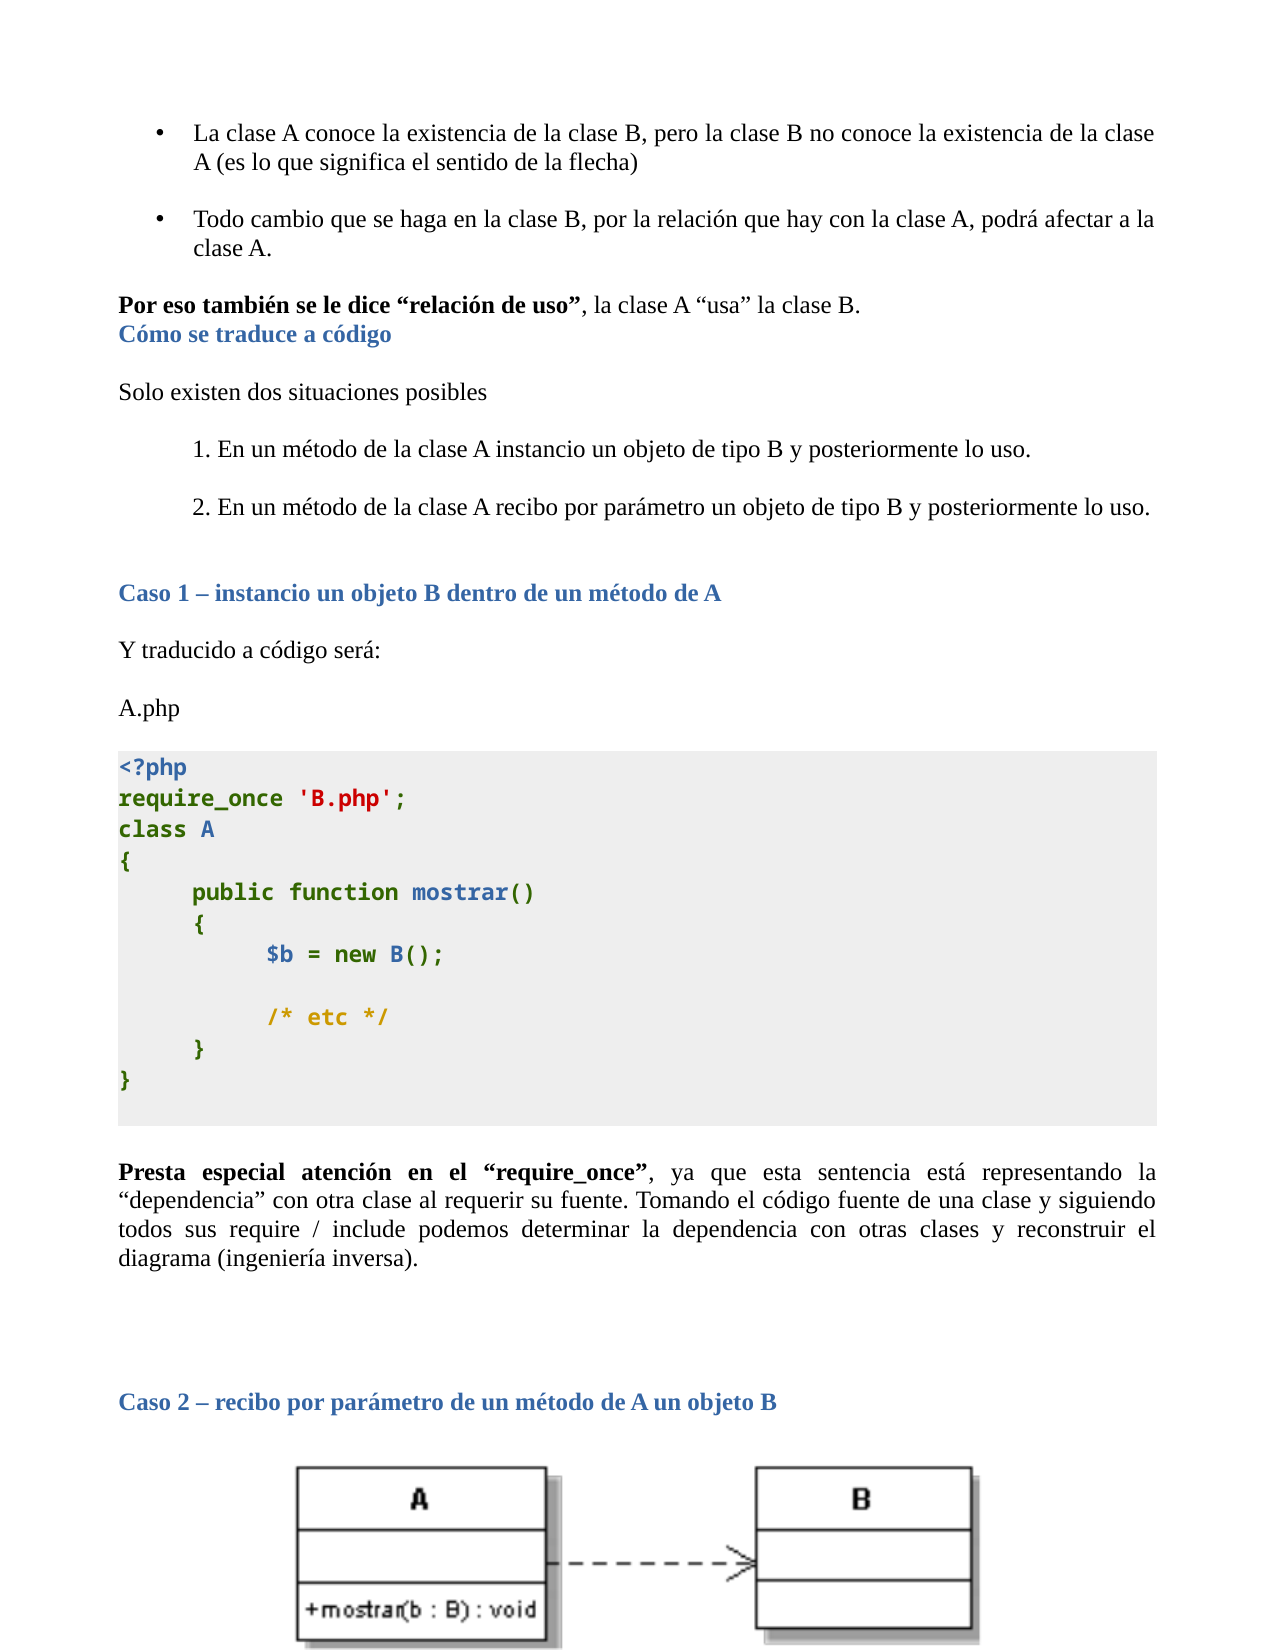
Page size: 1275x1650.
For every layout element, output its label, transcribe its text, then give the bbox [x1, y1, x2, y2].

text Presta especial atención en el “require_once”, ya que esta sentencia está representando la “dependencia” con otra clase al requerir su fuente. Tomando el código fuente de una clase y siguiendo todos sus require / include podemos determinar la dependencia con otras clases y reconstruir el diagrama (ingeniería inversa). [118, 1157, 1157, 1272]
text Solo existen dos situaciones posibles [118, 377, 1157, 406]
text Caso 2 – recibo por parámetro de un método de A un objeto B [118, 1387, 1157, 1416]
text require_once 'B.php'; [118, 782, 1157, 813]
text class A [118, 813, 1157, 844]
text 1. En un método de la clase A instancio un objeto de tipo B y posteriormente lo uso. [192, 434, 1157, 463]
text public function mostrar() [118, 876, 1157, 907]
text Cómo se traduce a código [118, 319, 1157, 348]
text A.php [118, 693, 1157, 722]
list Todo cambio que se haga en la clase B, por la relación que hay con la clase A, podrá afectar a la clase A. [156, 204, 1157, 262]
text { [118, 907, 1157, 938]
text /* etc */ [118, 1001, 1157, 1032]
text Por eso también se le dice “relación de uso”, la clase A “usa” la clase B. [118, 291, 1157, 319]
text } [118, 1032, 1157, 1063]
text $b = new B(); [118, 938, 1157, 969]
text { [118, 844, 1157, 876]
picture [289, 1457, 986, 1650]
list La clase A conoce la existencia de la clase B, pero la clase B no conoce la existencia de la clase A (es lo que significa el sentido de la flecha) [156, 118, 1157, 176]
text } [118, 1063, 1157, 1094]
text <?php [118, 751, 1157, 782]
text Caso 1 – instancio un objeto B dentro de un método de A [118, 578, 1157, 607]
text 2. En un método de la clase A recibo por parámetro un objeto de tipo B y posteriormente lo uso. [192, 492, 1157, 521]
text Y traducido a código será: [118, 636, 1157, 664]
